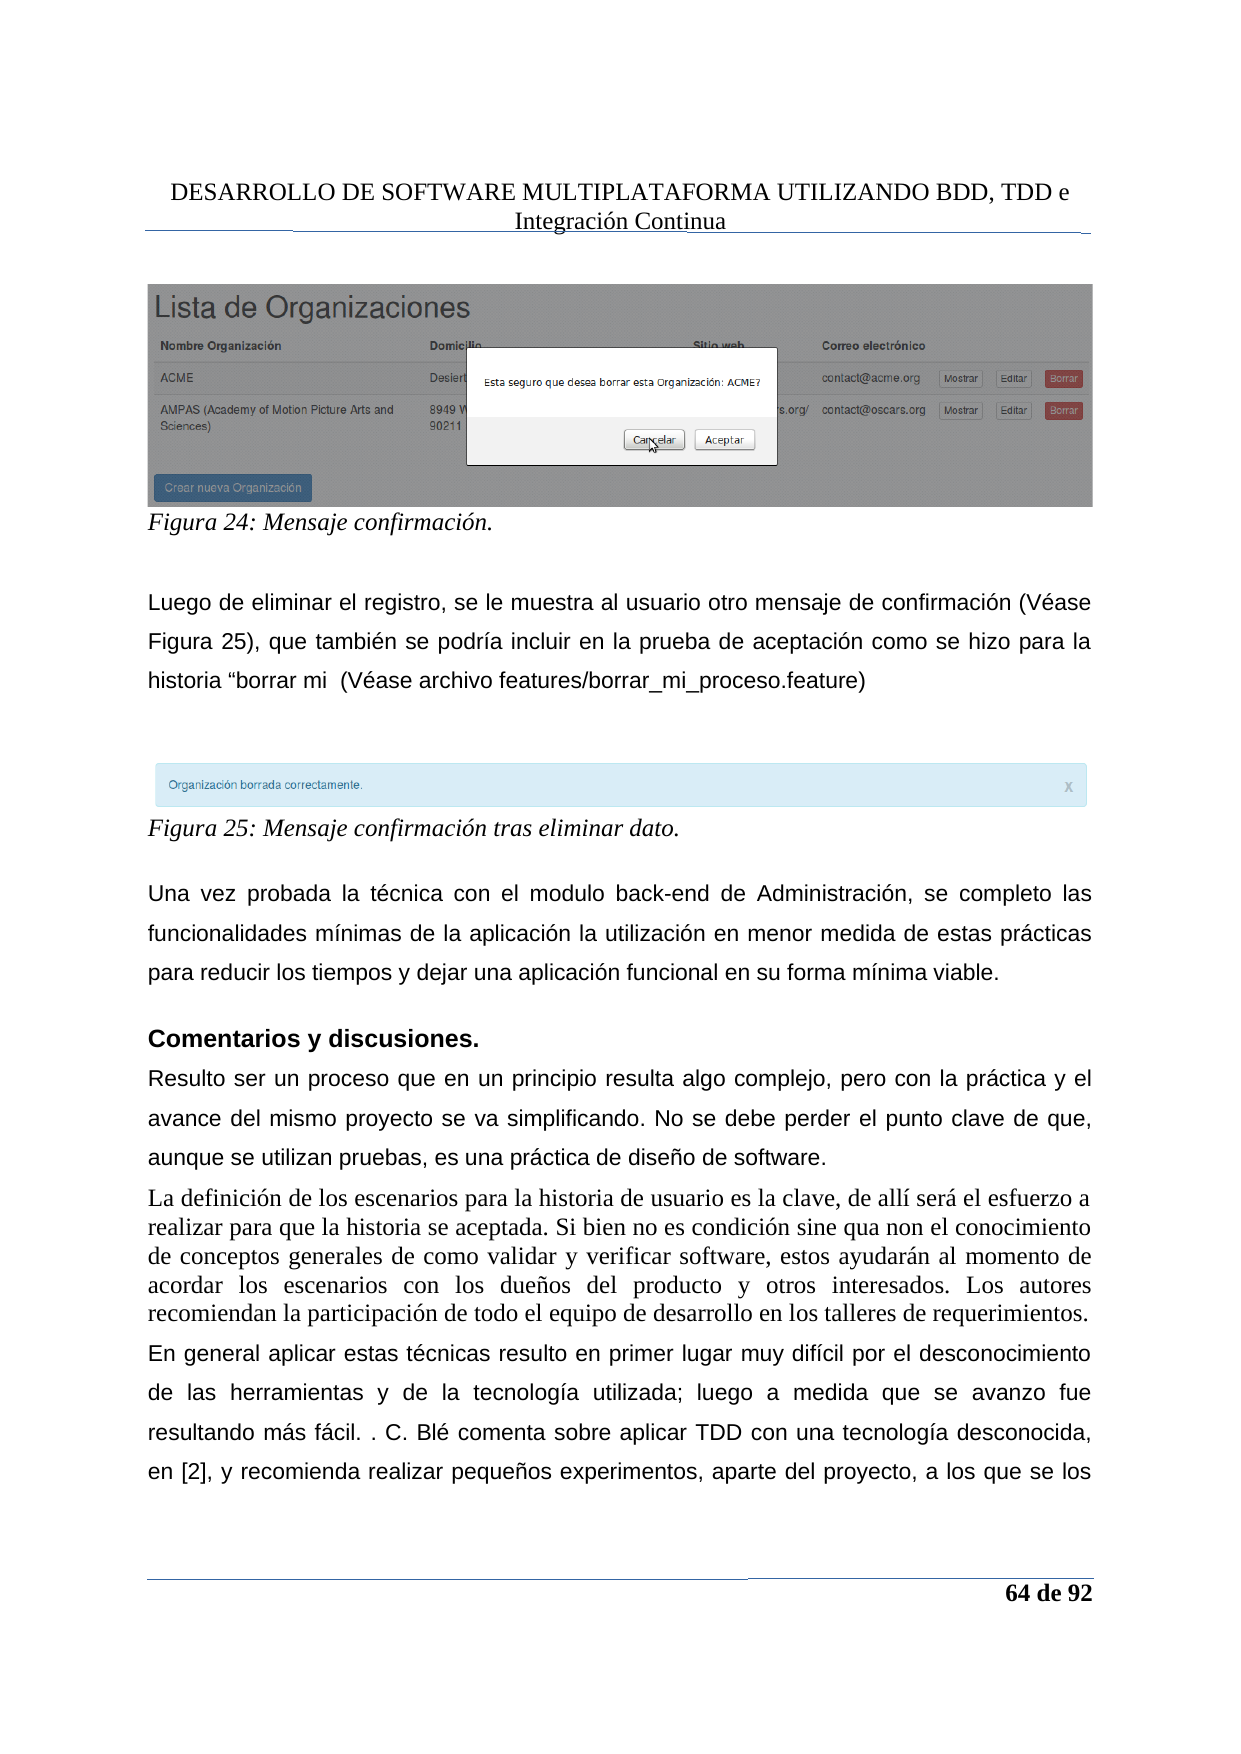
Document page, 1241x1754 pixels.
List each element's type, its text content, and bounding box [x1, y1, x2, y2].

text Resulto ser un proceso que en un principio resulta algo complejo, pero con la práctica y el avance del mismo proyecto se va simplificando. No se debe perder el punto clave de que, aunque se utilizan pruebas, es una práctica de diseño de software. [148, 1065, 1093, 1170]
text En general aplicar estas técnicas resulto en primer lugar muy difícil por el desconocimiento de las herramientas y de la tecnología utilizada; luego a medida que se avanzo fue resultando más fácil. . C. Blé comenta sobre aplicar TDD con una tecnología desconocida, en [2], y recomienda realizar pequeños experimentos, aparte del proyecto, a los que se los [148, 1340, 1093, 1484]
text Luego de eliminar el registro, se le muestra al usuario otro mensaje de confirmación (Véase Figura 25), que también se podría incluir en la prueba de aceptación como se hizo para la historia “borrar mi (Véase archivo features/borrar_mi_proceso.feature) [148, 588, 1093, 694]
subtitle Comentarios y discusiones. [148, 1024, 1093, 1052]
picture [147, 758, 1093, 813]
text Una vez probada la técnica con el modulo back-end de Administración, se completo las funcionalidades mínimas de la aplicación la utilización en menor medida de estas prácticas para reducir los tiempos y dejar una aplicación funcional en su forma mínima viable. [148, 880, 1093, 986]
text Figura 24: Mensaje confirmación. [148, 507, 1093, 536]
picture [147, 284, 1093, 507]
text La definición de los escenarios para la historia de usuario es la clave, de allí será el esfuerzo a realizar para que la historia se aceptada. Si bien no es condición sine qua non el conocimiento de conceptos generales de como validar y verificar software, estos ayudarán al momento de acordar los escenarios con los dueños del producto y otros interesados. Los autores recomiendan la participación de todo el equipo de desarrollo en los talleres de requerimientos. [148, 1183, 1093, 1327]
text Figura 25: Mensaje confirmación tras eliminar dato. [148, 813, 1093, 841]
